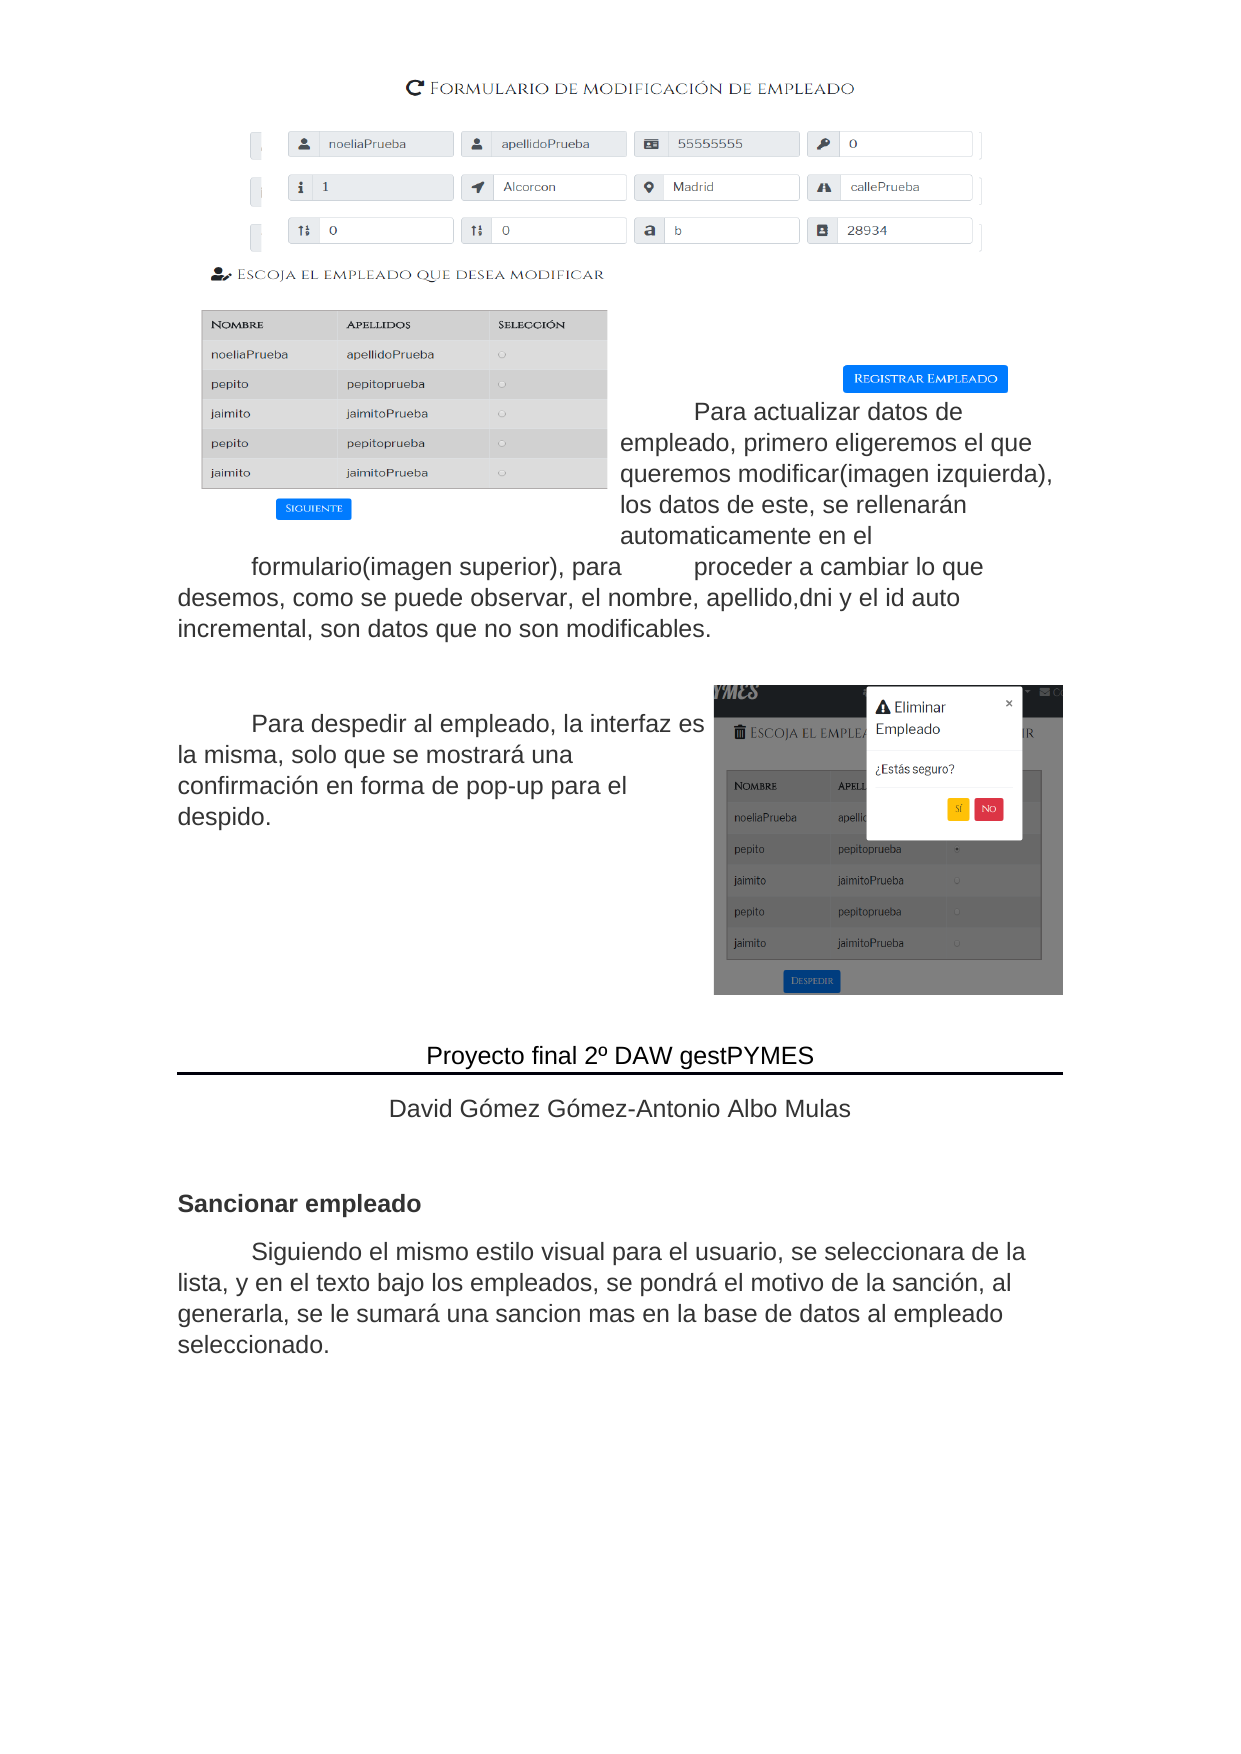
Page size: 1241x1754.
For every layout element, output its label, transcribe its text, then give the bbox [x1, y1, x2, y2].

picture [713, 685, 1063, 995]
text Sancionar empleado [177, 1189, 1063, 1218]
picture [192, 73, 1020, 525]
text Siguiendo el mismo estilo visual para el usuario, se seleccionara de la lista, y en el texto bajo los empleados, se pondrá el motivo de la sanción, al generarla, se le sumará una sancion mas en la base de datos al empleado seleccionado. [177, 1237, 1063, 1359]
text Para despedir al empleado, la interfaz es la misma, solo que se mostrará una confirmación en forma de pop-up para el despido. [177, 709, 713, 831]
text Proyecto final 2º DAW gestPYMES [177, 1041, 1063, 1072]
text David Gómez Gómez-Antonio Albo Mulas [177, 1094, 1063, 1123]
text Para actualizar datos de empleado, primero eligeremos el que queremos modificar(imagen izquierda), los datos de este, se rellenarán automaticamente en el formulario(imagen superior), para proceder a cambiar lo que desemos, como se puede observar, el nombre, apellido,dni y el id auto incremental, son datos que no son modificables. [177, 74, 1063, 643]
